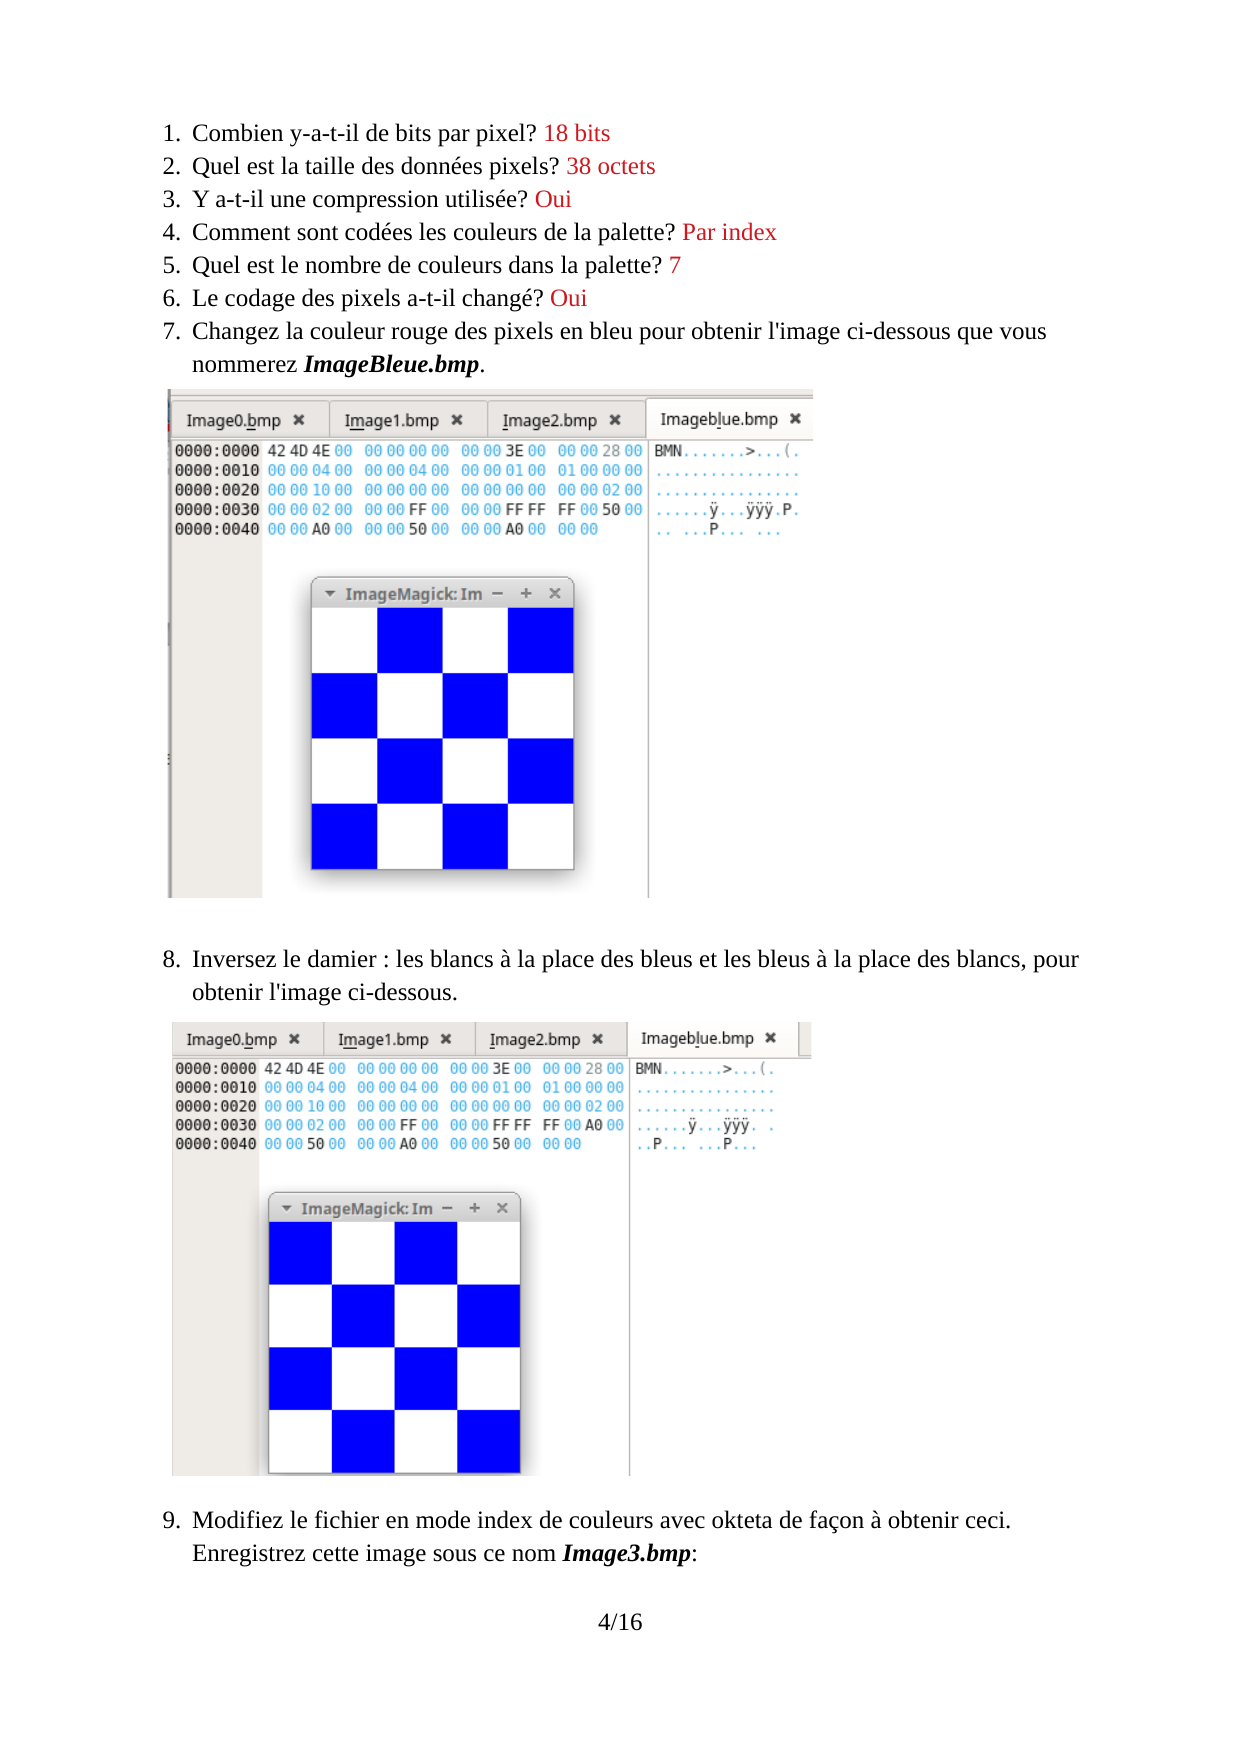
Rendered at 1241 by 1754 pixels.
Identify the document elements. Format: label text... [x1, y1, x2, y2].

list Inversez le damier : les blancs à la place des bleus et les bleus à la place des blancs, pour obtenir l'image ci-dessous. [162, 944, 1122, 1005]
list Quel est le nombre de couleurs dans la palette? 7 [162, 250, 1122, 279]
list Y a-t-il une compression utilisée? Oui [162, 184, 1122, 213]
list Modifiez le fichier en mode index de couleurs avec okteta de façon à obtenir ceci. Enregistrez cette image sous ce nom Image3.bmp: [162, 1505, 1122, 1567]
list Combien y-a-t-il de bits par pixel? 18 bits [162, 118, 1122, 147]
list Le codage des pixels a-t-il changé? Oui [162, 283, 1122, 312]
list Changez la couleur rouge des pixels en bleu pour obtenir l'image ci-dessous que vous nommerez ImageBleue.bmp. [162, 316, 1122, 378]
list Comment sont codées les couleurs de la palette? Par index [162, 217, 1122, 246]
picture [694, 1022, 812, 1476]
list Quel est la taille des données pixels? 38 octets [162, 151, 1122, 180]
picture [665, 389, 814, 898]
